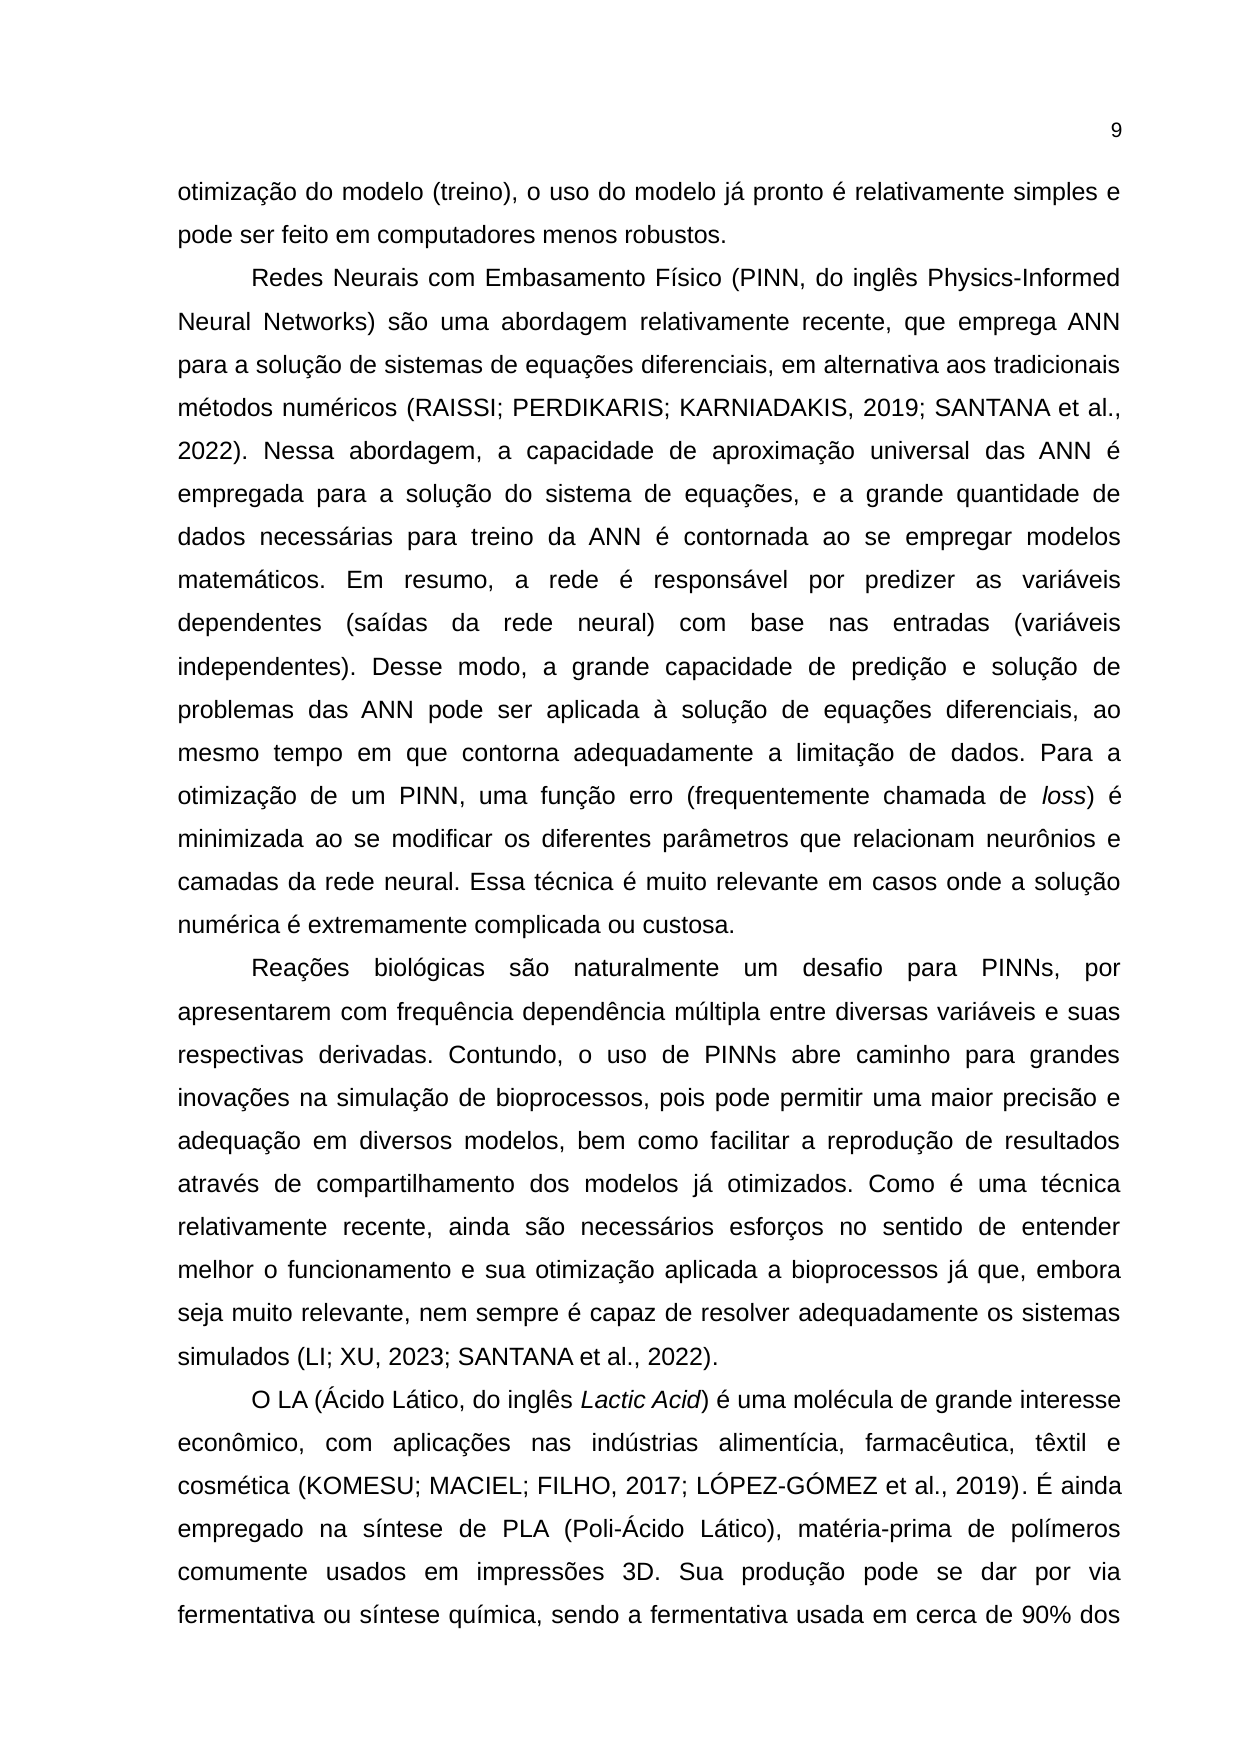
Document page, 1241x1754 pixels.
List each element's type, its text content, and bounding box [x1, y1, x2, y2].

text Redes Neurais com Embasamento Físico (PINN, do inglês Physics-Informed Neural Networks) são uma abordagem relativamente recente, que emprega ANN para a solução de sistemas de equações diferenciais, em alternativa aos tradicionais métodos numéricos (RAISSI; PERDIKARIS; KARNIADAKIS, 2019; SANTANA et al., 2022). Nessa abordagem, a capacidade de aproximação universal das ANN é empregada para a solução do sistema de equações, e a grande quantidade de dados necessárias para treino da ANN é contornada ao se empregar modelos matemáticos. Em resumo, a rede é responsável por predizer as variáveis dependentes (saídas da rede neural) com base nas entradas (variáveis independentes). Desse modo, a grande capacidade de predição e solução de problemas das ANN pode ser aplicada à solução de equações diferenciais, ao mesmo tempo em que contorna adequadamente a limitação de dados. Para a otimização de um PINN, uma função erro (frequentemente chamada de loss) é minimizada ao se modificar os diferentes parâmetros que relacionam neurônios e camadas da rede neural. Essa técnica é muito relevante em casos onde a solução numérica é extremamente complicada ou custosa. [177, 263, 1122, 939]
text O LA (Ácido Lático, do inglês Lactic Acid) é uma molécula de grande interesse econômico, com aplicações nas indústrias alimentícia, farmacêutica, têxtil e cosmética (KOMESU; MACIEL; FILHO, 2017; LÓPEZ-GÓMEZ et al., 2019). É ainda empregado na síntese de PLA (Poli-Ácido Lático), matéria-prima de polímeros comumente usados em impressões 3D. Sua produção pode se dar por via fermentativa ou síntese química, sendo a fermentativa usada em cerca de 90% dos [177, 1384, 1122, 1629]
text otimização do modelo (treino), o uso do modelo já pronto é relativamente simples e pode ser feito em computadores menos robustos. [177, 177, 1122, 249]
text Reações biológicas são naturalmente um desafio para PINNs, por apresentarem com frequência dependência múltipla entre diversas variáveis e suas respectivas derivadas. Contundo, o uso de PINNs abre caminho para grandes inovações na simulação de bioprocessos, pois pode permitir uma maior precisão e adequação em diversos modelos, bem como facilitar a reprodução de resultados através de compartilhamento dos modelos já otimizados. Como é uma técnica relativamente recente, ainda são necessários esforços no sentido de entender melhor o funcionamento e sua otimização aplicada a bioprocessos já que, embora seja muito relevante, nem sempre é capaz de resolver adequadamente os sistemas simulados (LI; XU, 2023; SANTANA et al., 2022). [177, 953, 1122, 1370]
